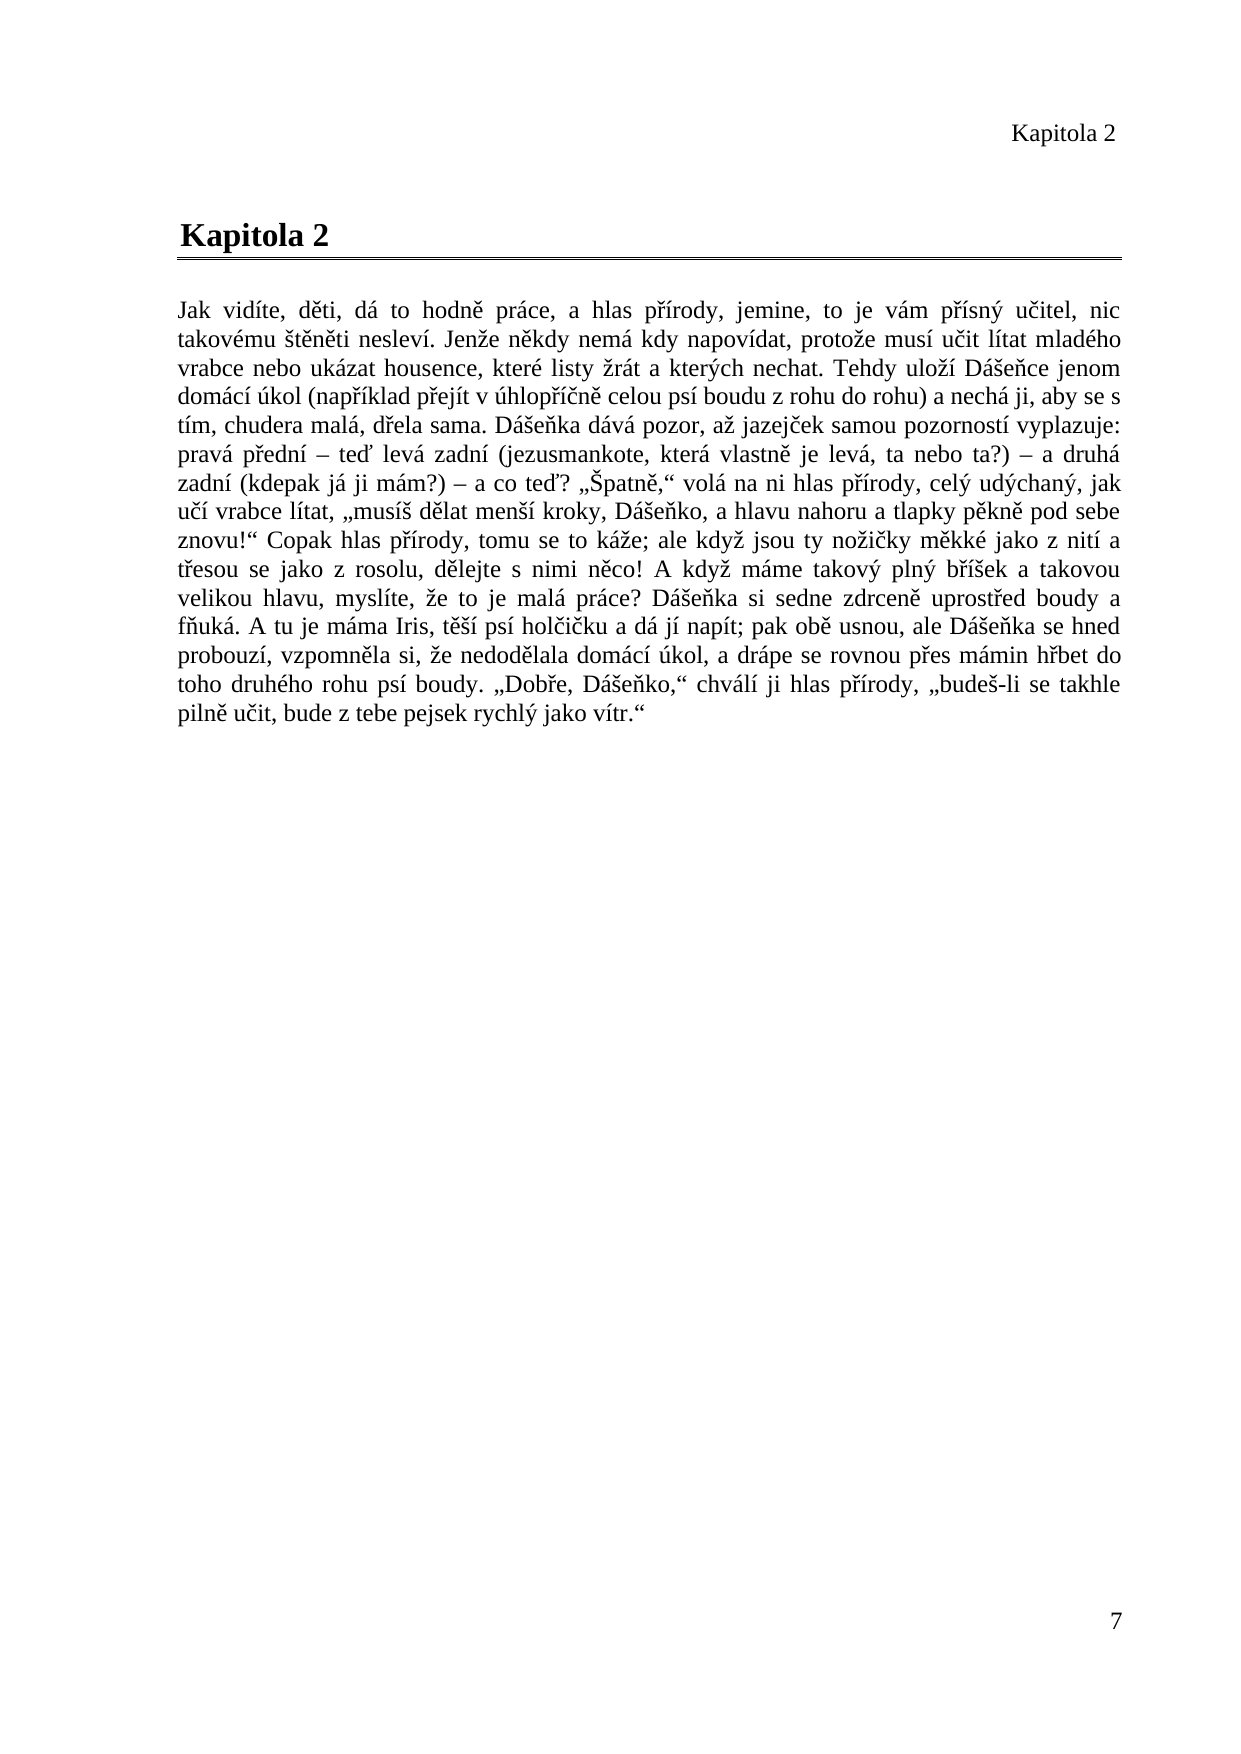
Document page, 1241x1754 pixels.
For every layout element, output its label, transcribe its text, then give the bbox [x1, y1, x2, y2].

text Jak vidíte, děti, dá to hodně práce, a hlas přírody, jemine, to je vám přísný učitel, nic takovému štěněti nesleví. Jenže někdy nemá kdy napovídat, protože musí učit lítat mladého vrabce nebo ukázat housence, které listy žrát a kterých nechat. Tehdy uloží Dášeňce jenom domácí úkol (například přejít v úhlopříčně celou psí boudu z rohu do rohu) a nechá ji, aby se s tím, chudera malá, dřela sama. Dášeňka dává pozor, až jazejček samou pozorností vyplazuje: pravá přední – teď levá zadní (jezusmankote, která vlastně je levá, ta nebo ta?) – a druhá zadní (kdepak já ji mám?) – a co teď? „Špatně,“ volá na ni hlas přírody, celý udýchaný, jak učí vrabce lítat, „musíš dělat menší kroky, Dášeňko, a hlavu nahoru a tlapky pěkně pod sebe znovu!“ Copak hlas přírody, tomu se to káže; ale když jsou ty nožičky měkké jako z nití a třesou se jako z rosolu, dělejte s nimi něco! A když máme takový plný bříšek a takovou velikou hlavu, myslíte, že to je malá práce? Dášeňka si sedne zdrceně uprostřed boudy a fňuká. A tu je máma Iris, těší psí holčičku a dá jí napít; pak obě usnou, ale Dášeňka se hned probouzí, vzpomněla si, že nedodělala domácí úkol, a drápe se rovnou přes mámin hřbet do toho druhého rohu psí boudy. „Dobře, Dášeňko,“ chválí ji hlas přírody, „budeš-li se takhle pilně učit, bude z tebe pejsek rychlý jako vítr.“ [177, 295, 1122, 726]
subtitle Kapitola 2 [177, 212, 1122, 257]
